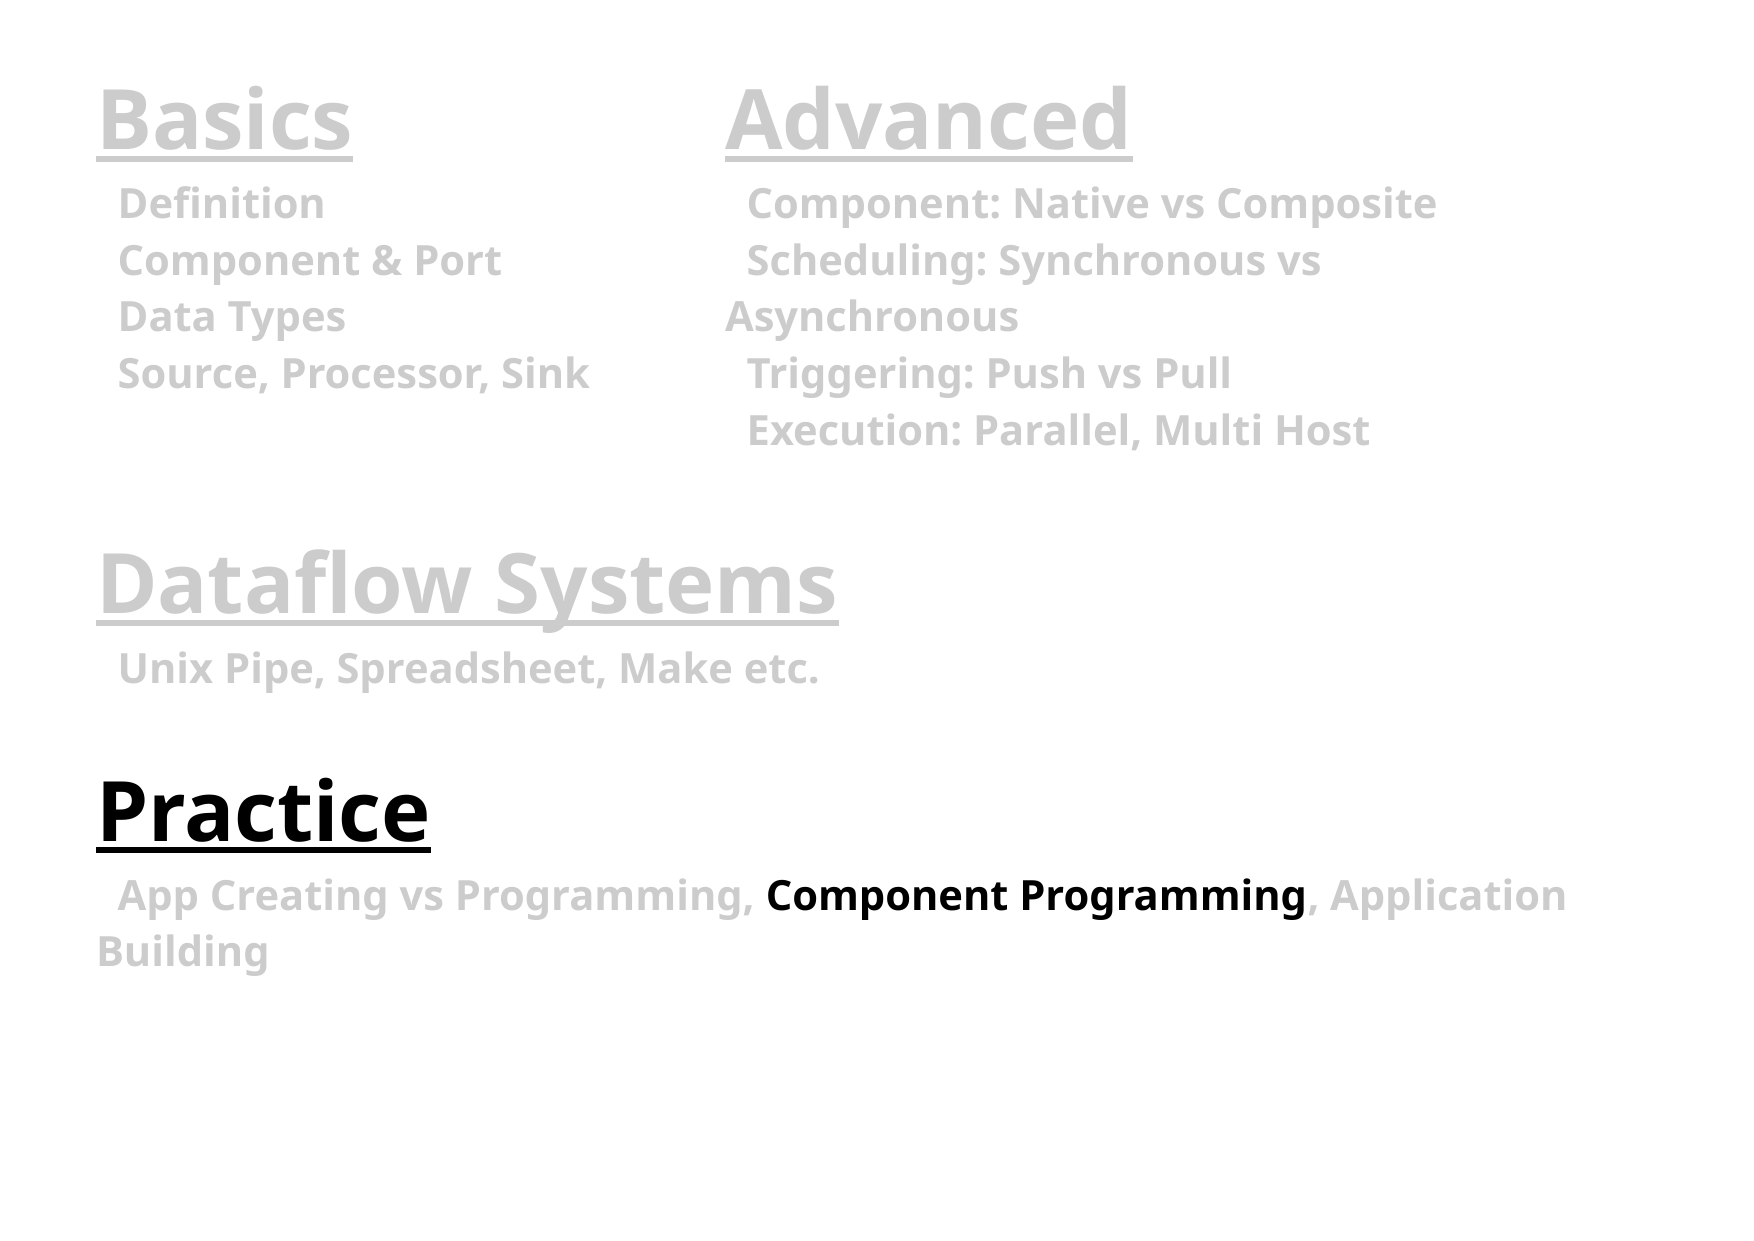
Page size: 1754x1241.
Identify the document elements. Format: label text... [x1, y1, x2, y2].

text App Creating vs Programming, Component Programming, Application Building [96, 866, 1699, 979]
text Dataflow Systems [96, 525, 1699, 638]
table_header Advanced [725, 60, 1613, 174]
table_cell Component: Native vs Composite Scheduling: Synchronous vs Asynchronous Triggering: Push vs Pull Execution: Parallel, Multi Host [725, 174, 1613, 468]
text Practice [96, 695, 1699, 866]
table_header Basics [96, 60, 725, 174]
table_cell Definition Component & Port Data Types Source, Processor, Sink [96, 174, 725, 468]
text Unix Pipe, Spreadsheet, Make etc. [96, 638, 1699, 695]
